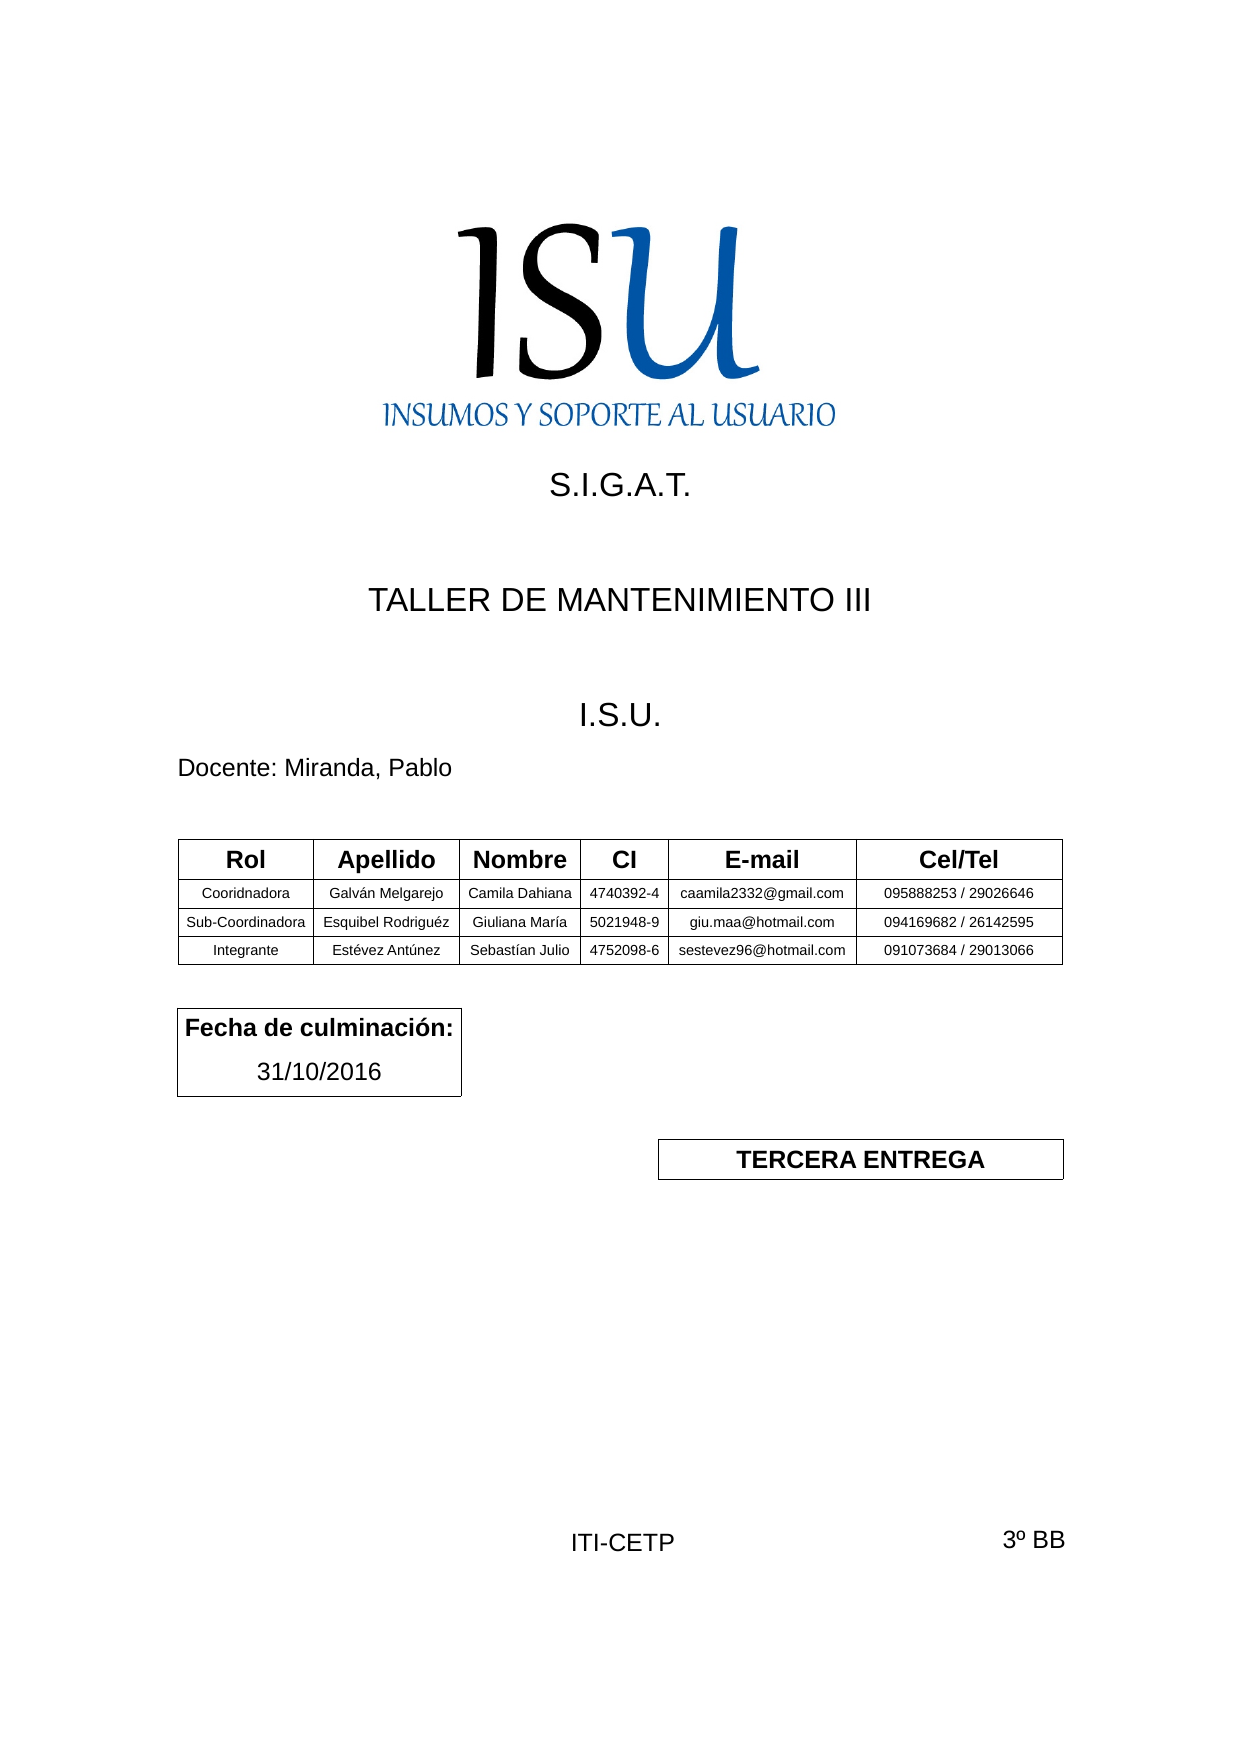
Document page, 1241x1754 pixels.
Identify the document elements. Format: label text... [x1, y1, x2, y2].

table_cell 091073684 / 29013066 [857, 937, 1062, 964]
table_cell sestevez96@hotmail.com [669, 937, 856, 964]
table_cell 095888253 / 29026646 [857, 880, 1062, 908]
table_cell Esquibel Rodriguéz [314, 909, 459, 936]
table_cell Galván Melgarejo [314, 880, 459, 908]
table_cell Camila Dahiana [460, 880, 580, 908]
table_cell Integrante [179, 937, 313, 964]
table_header Rol [179, 840, 313, 879]
text I.S.U. [177, 695, 1063, 733]
picture [354, 178, 870, 465]
table_cell Cooridnadora [179, 880, 313, 908]
table_cell caamila2332@gmail.com [669, 880, 856, 908]
table_cell Estévez Antúnez [314, 937, 459, 964]
table_header CI [581, 840, 668, 879]
table_cell 4740392-4 [581, 880, 668, 908]
text S.I.G.A.T. [177, 465, 1063, 503]
table_header Cel/Tel [857, 840, 1062, 879]
text Docente: Miranda, Pablo [177, 753, 1063, 781]
table_header TERCERA ENTREGA [659, 1140, 1063, 1179]
table_cell 4752098-6 [581, 937, 668, 964]
text TALLER DE MANTENIMIENTO III [177, 580, 1063, 618]
table_cell giu.maa@hotmail.com [669, 909, 856, 936]
table_header Fecha de culminación: 31/10/2016 [178, 1009, 461, 1096]
table_cell Sub-Coordinadora [179, 909, 313, 936]
table_cell Sebastían Julio [460, 937, 580, 964]
table_header E-mail [669, 840, 856, 879]
table_cell 5021948-9 [581, 909, 668, 936]
table_header Apellido [314, 840, 459, 879]
table_header Nombre [460, 840, 580, 879]
table_cell 094169682 / 26142595 [857, 909, 1062, 936]
table_cell Giuliana María [460, 909, 580, 936]
